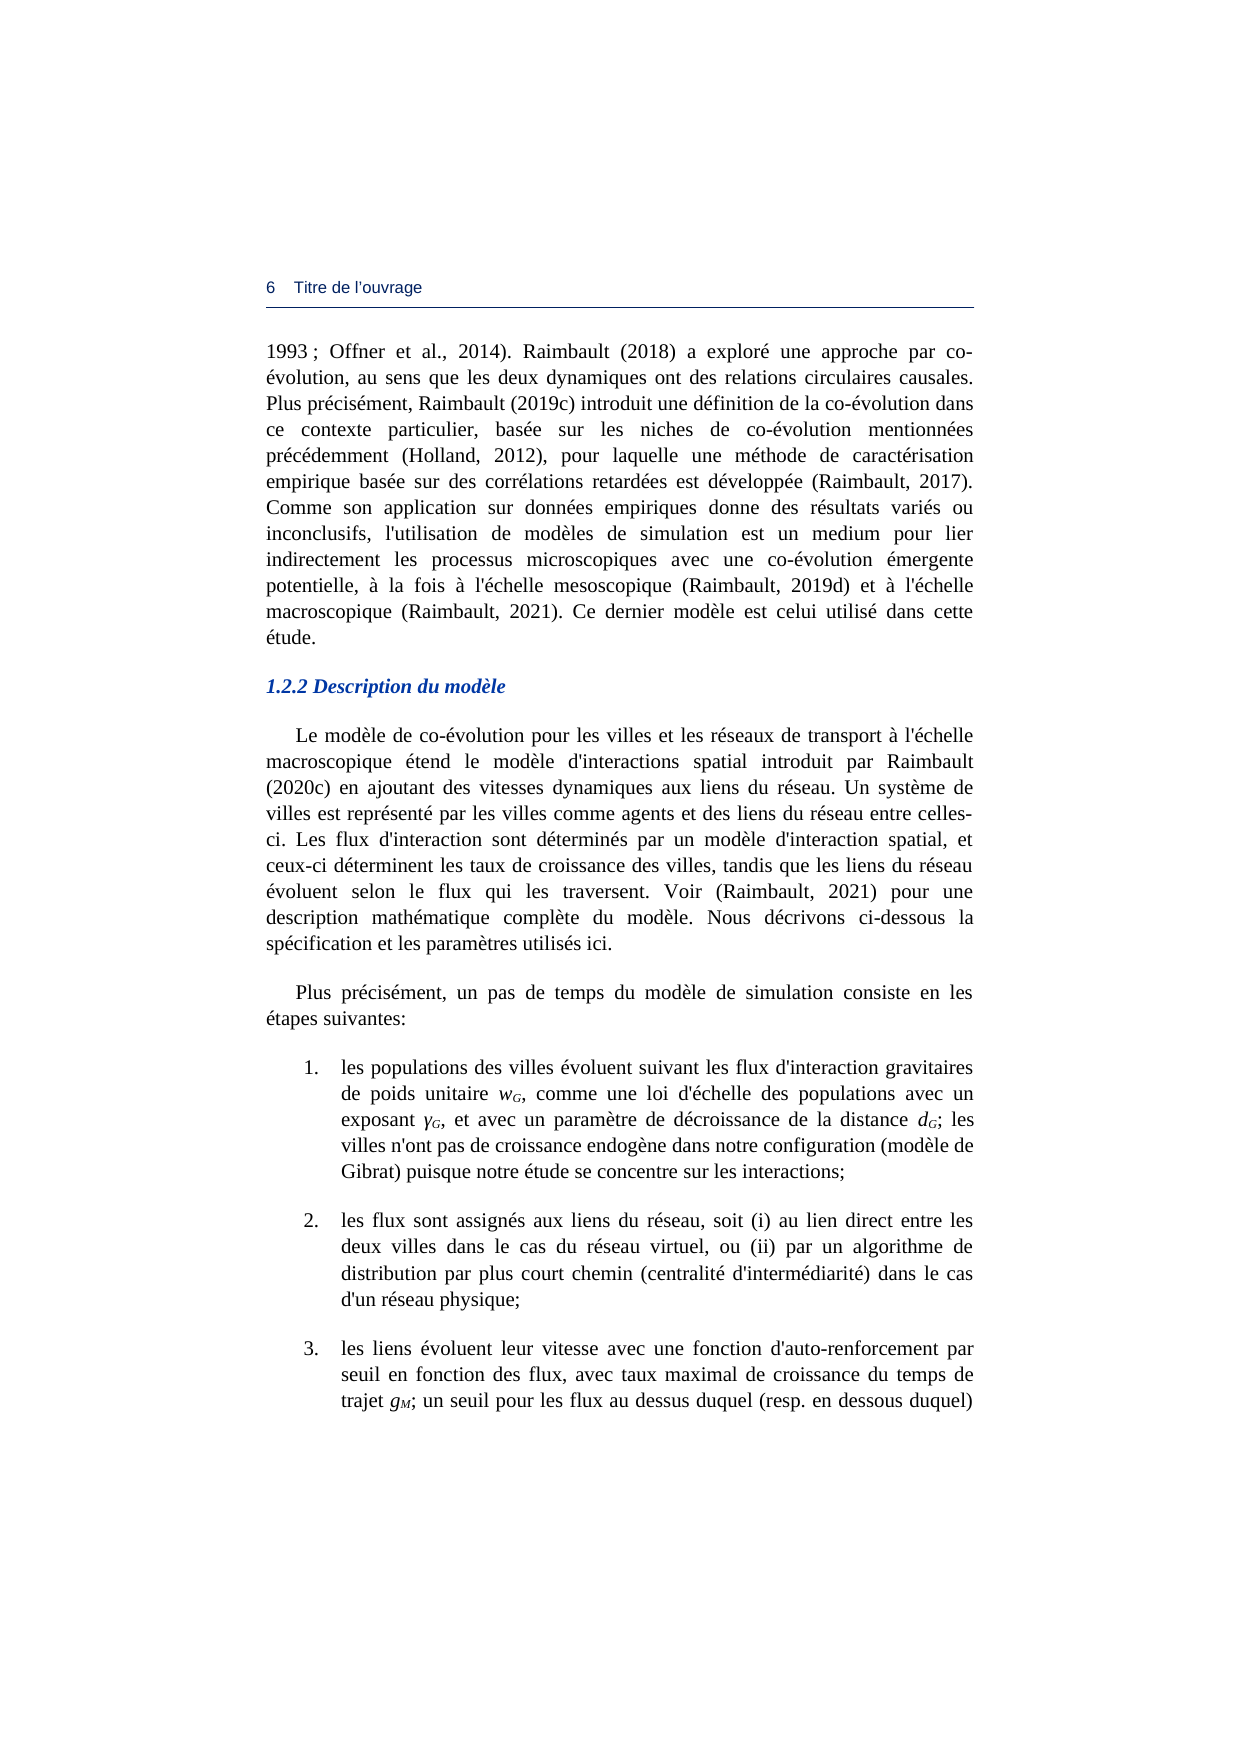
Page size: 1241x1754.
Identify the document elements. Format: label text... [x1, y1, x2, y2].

list les flux sont assignés aux liens du réseau, soit (i) au lien direct entre les deux villes dans le cas du réseau virtuel, ou (ii) par un algorithme de distribution par plus court chemin (centralité d'intermédiarité) dans le cas d'un réseau physique; [303, 1206, 974, 1311]
subtitle 1.2.2 Description du modèle [266, 672, 974, 698]
text Plus précisément, un pas de temps du modèle de simulation consiste en les étapes suivantes: [266, 978, 974, 1030]
text Le modèle de co-évolution pour les villes et les réseaux de transport à l'échelle macroscopique étend le modèle d'interactions spatial introduit par Raimbault (2020c) en ajoutant des vitesses dynamiques aux liens du réseau. Un système de villes est représenté par les villes comme agents et des liens du réseau entre celles-ci. Les flux d'interaction sont déterminés par un modèle d'interaction spatial, et ceux-ci déterminent les taux de croissance des villes, tandis que les liens du réseau évoluent selon le flux qui les traversent. Voir (Raimbault, 2021) pour une description mathématique complète du modèle. Nous décrivons ci-dessous la spécification et les paramètres utilisés ici. [266, 721, 974, 955]
list les populations des villes évoluent suivant les flux d'interaction gravitaires de poids unitaire wG, comme une loi d'échelle des populations avec un exposant γG, et avec un paramètre de décroissance de la distance dG; les villes n'ont pas de croissance endogène dans notre configuration (modèle de Gibrat) puisque notre étude se concentre sur les interactions; [303, 1053, 974, 1183]
text 1993 ; Offner et al., 2014). Raimbault (2018) a exploré une approche par co-évolution, au sens que les deux dynamiques ont des relations circulaires causales. Plus précisément, Raimbault (2019c) introduit une définition de la co-évolution dans ce contexte particulier, basée sur les niches de co-évolution mentionnées précédemment (Holland, 2012), pour laquelle une méthode de caractérisation empirique basée sur des corrélations retardées est développée (Raimbault, 2017). Comme son application sur données empiriques donne des résultats variés ou inconclusifs, l'utilisation de modèles de simulation est un medium pour lier indirectement les processus microscopiques avec une co-évolution émergente potentielle, à la fois à l'échelle mesoscopique (Raimbault, 2019d) et à l'échelle macroscopique (Raimbault, 2021). Ce dernier modèle est celui utilisé dans cette étude. [266, 337, 974, 649]
list les liens évoluent leur vitesse avec une fonction d'auto-renforcement par seuil en fonction des flux, avec taux maximal de croissance du temps de trajet gM; un seuil pour les flux au dessus duquel (resp. en dessous duquel) [303, 1333, 974, 1412]
